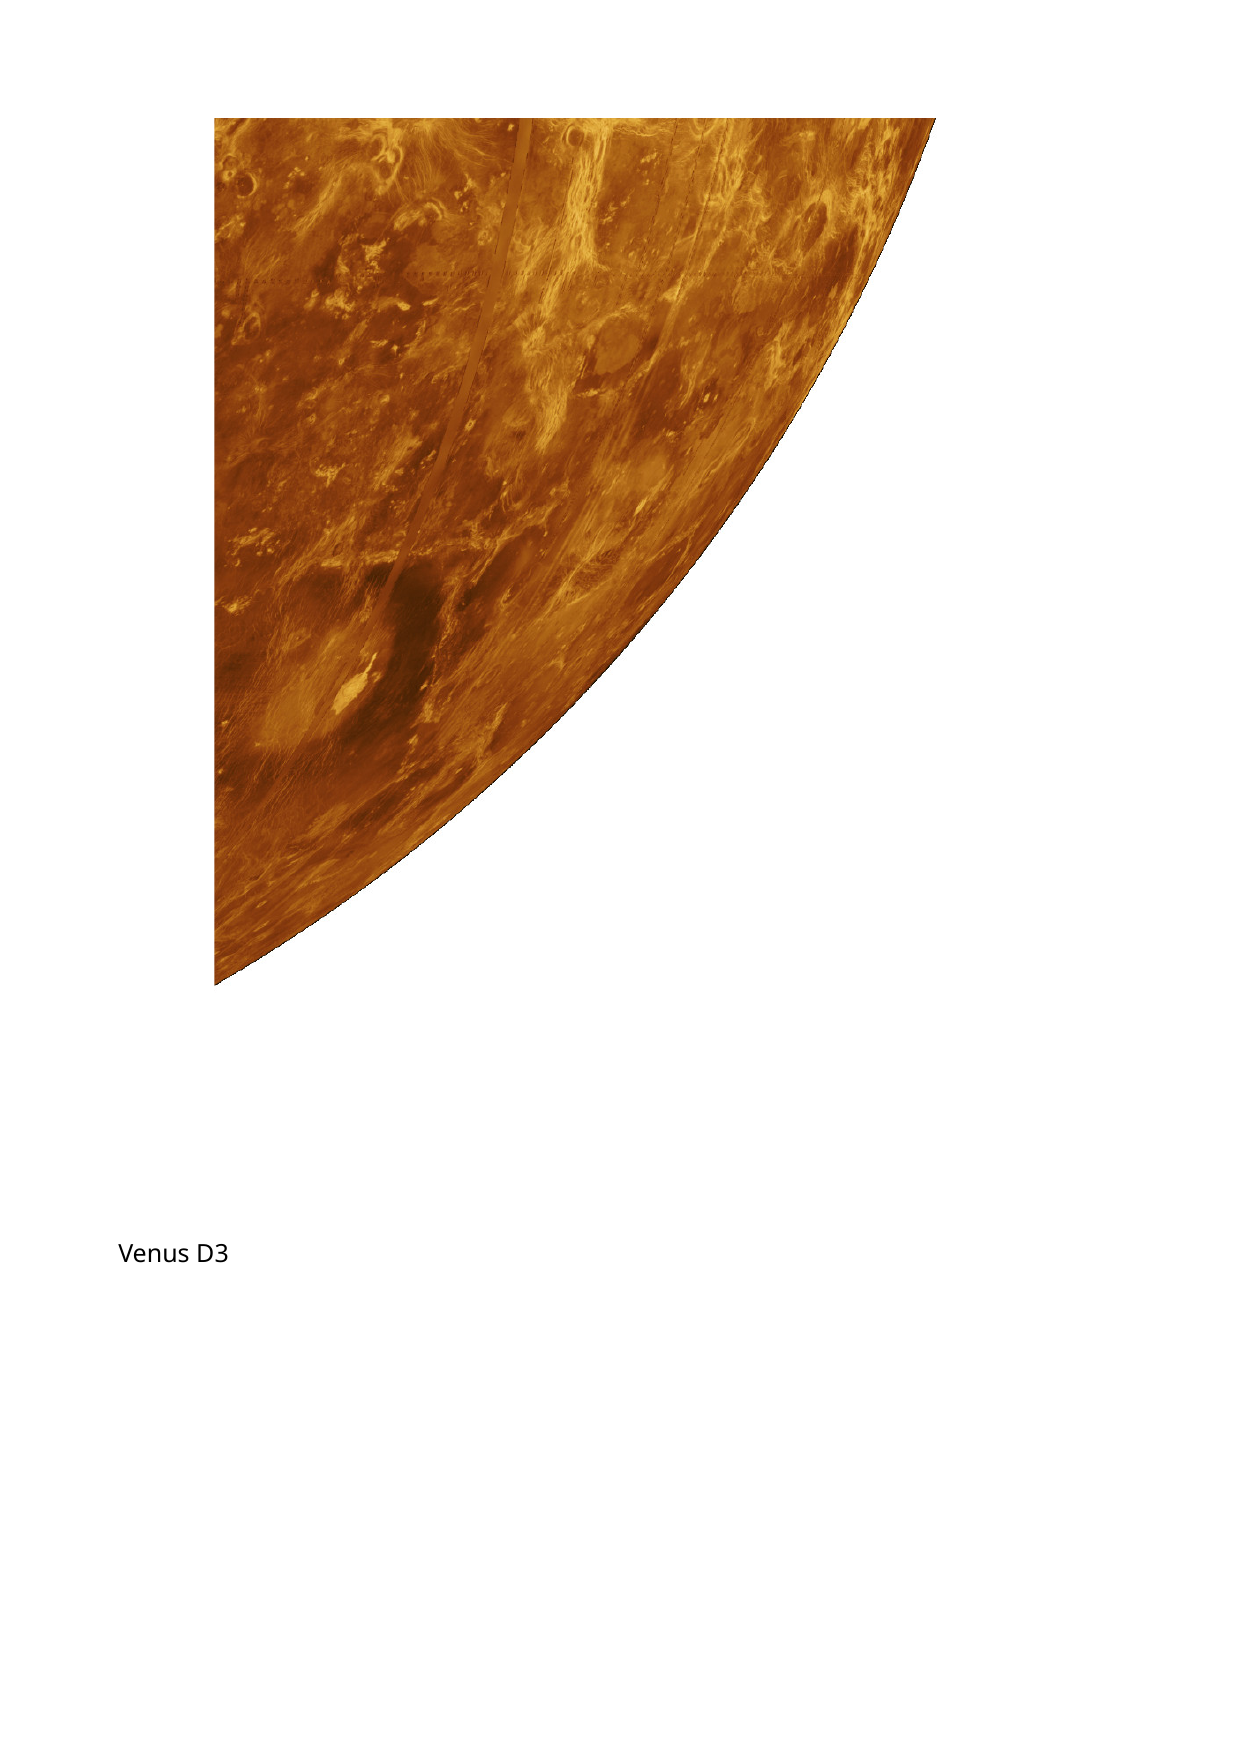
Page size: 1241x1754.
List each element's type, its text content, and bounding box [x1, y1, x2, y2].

text Venus D3 [118, 1235, 1122, 1269]
picture [214, 118, 1027, 1202]
